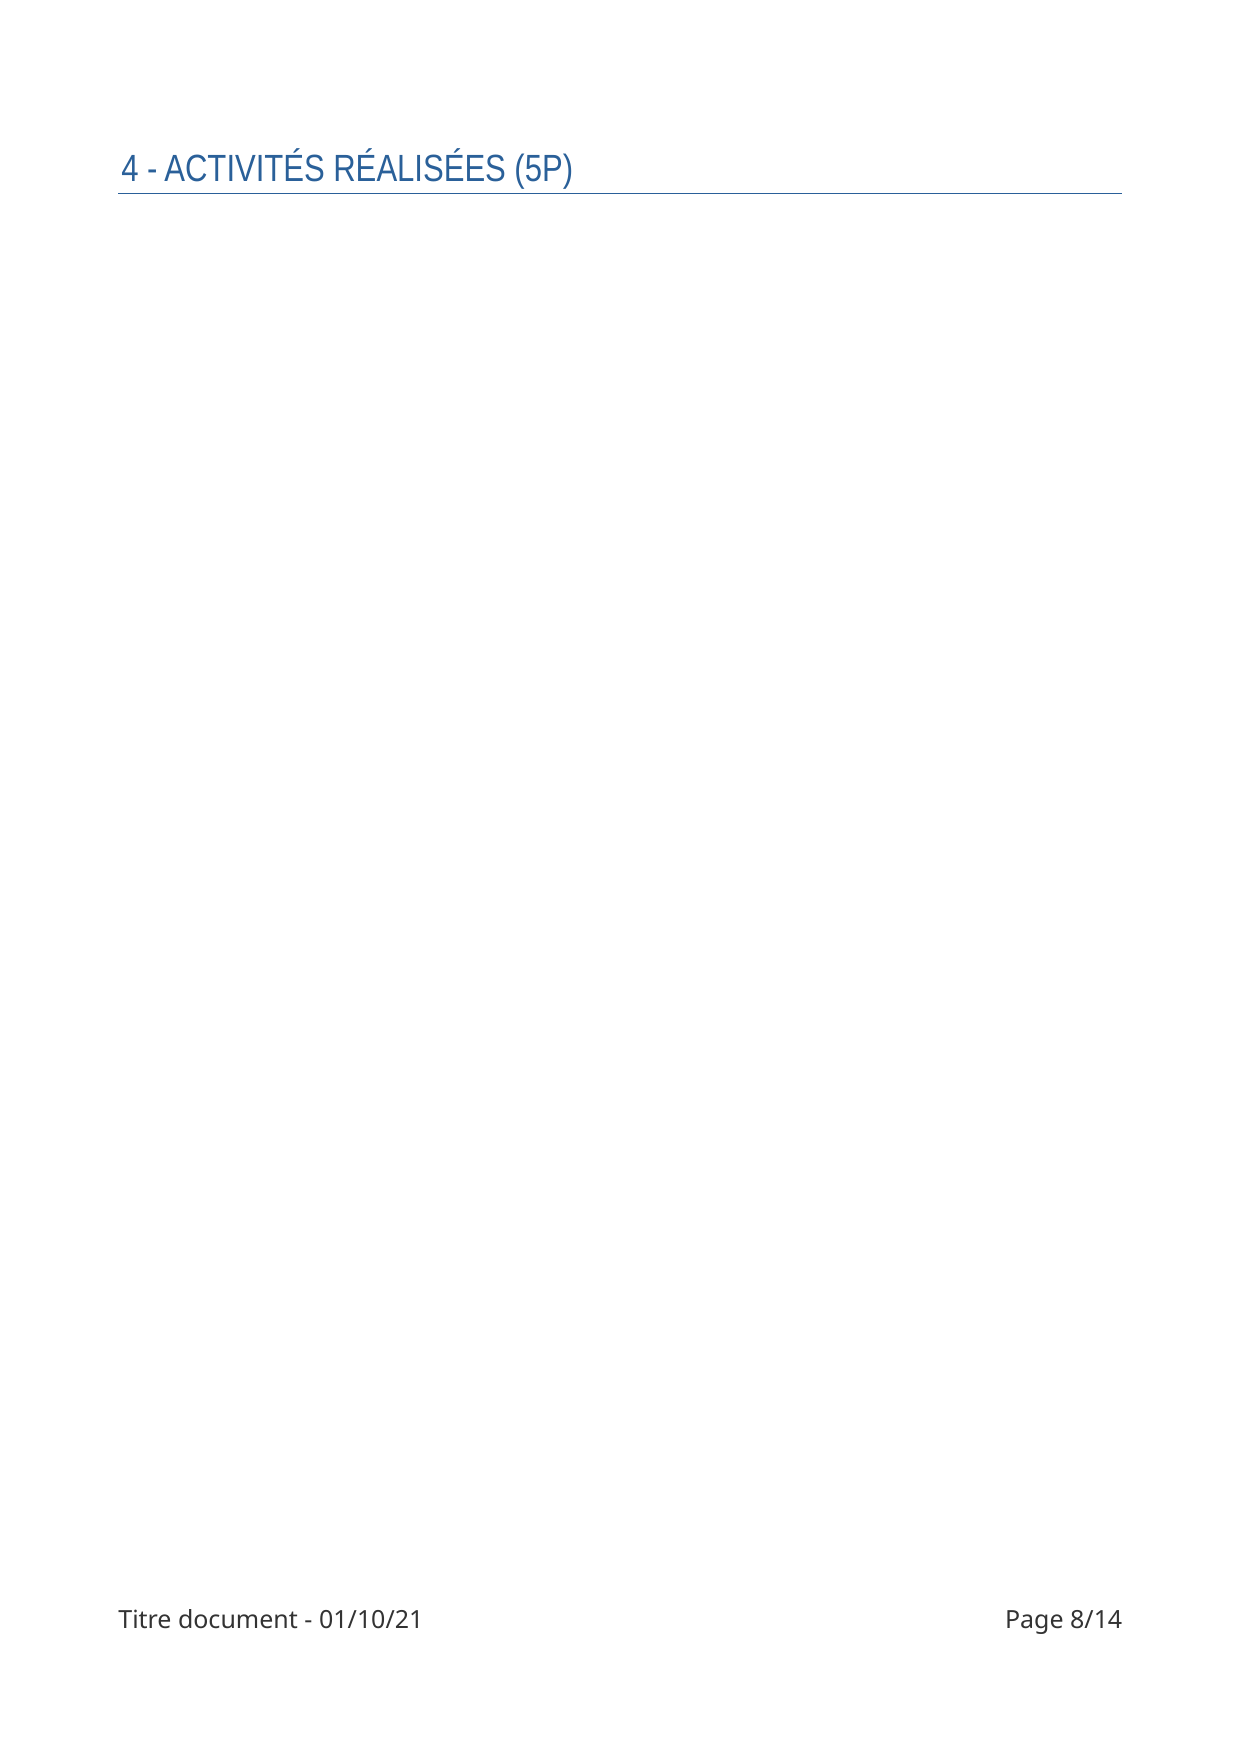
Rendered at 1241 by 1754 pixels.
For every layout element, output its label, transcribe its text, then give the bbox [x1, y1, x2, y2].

subtitle 4 - Activités réalisées (5p) [118, 143, 1122, 193]
